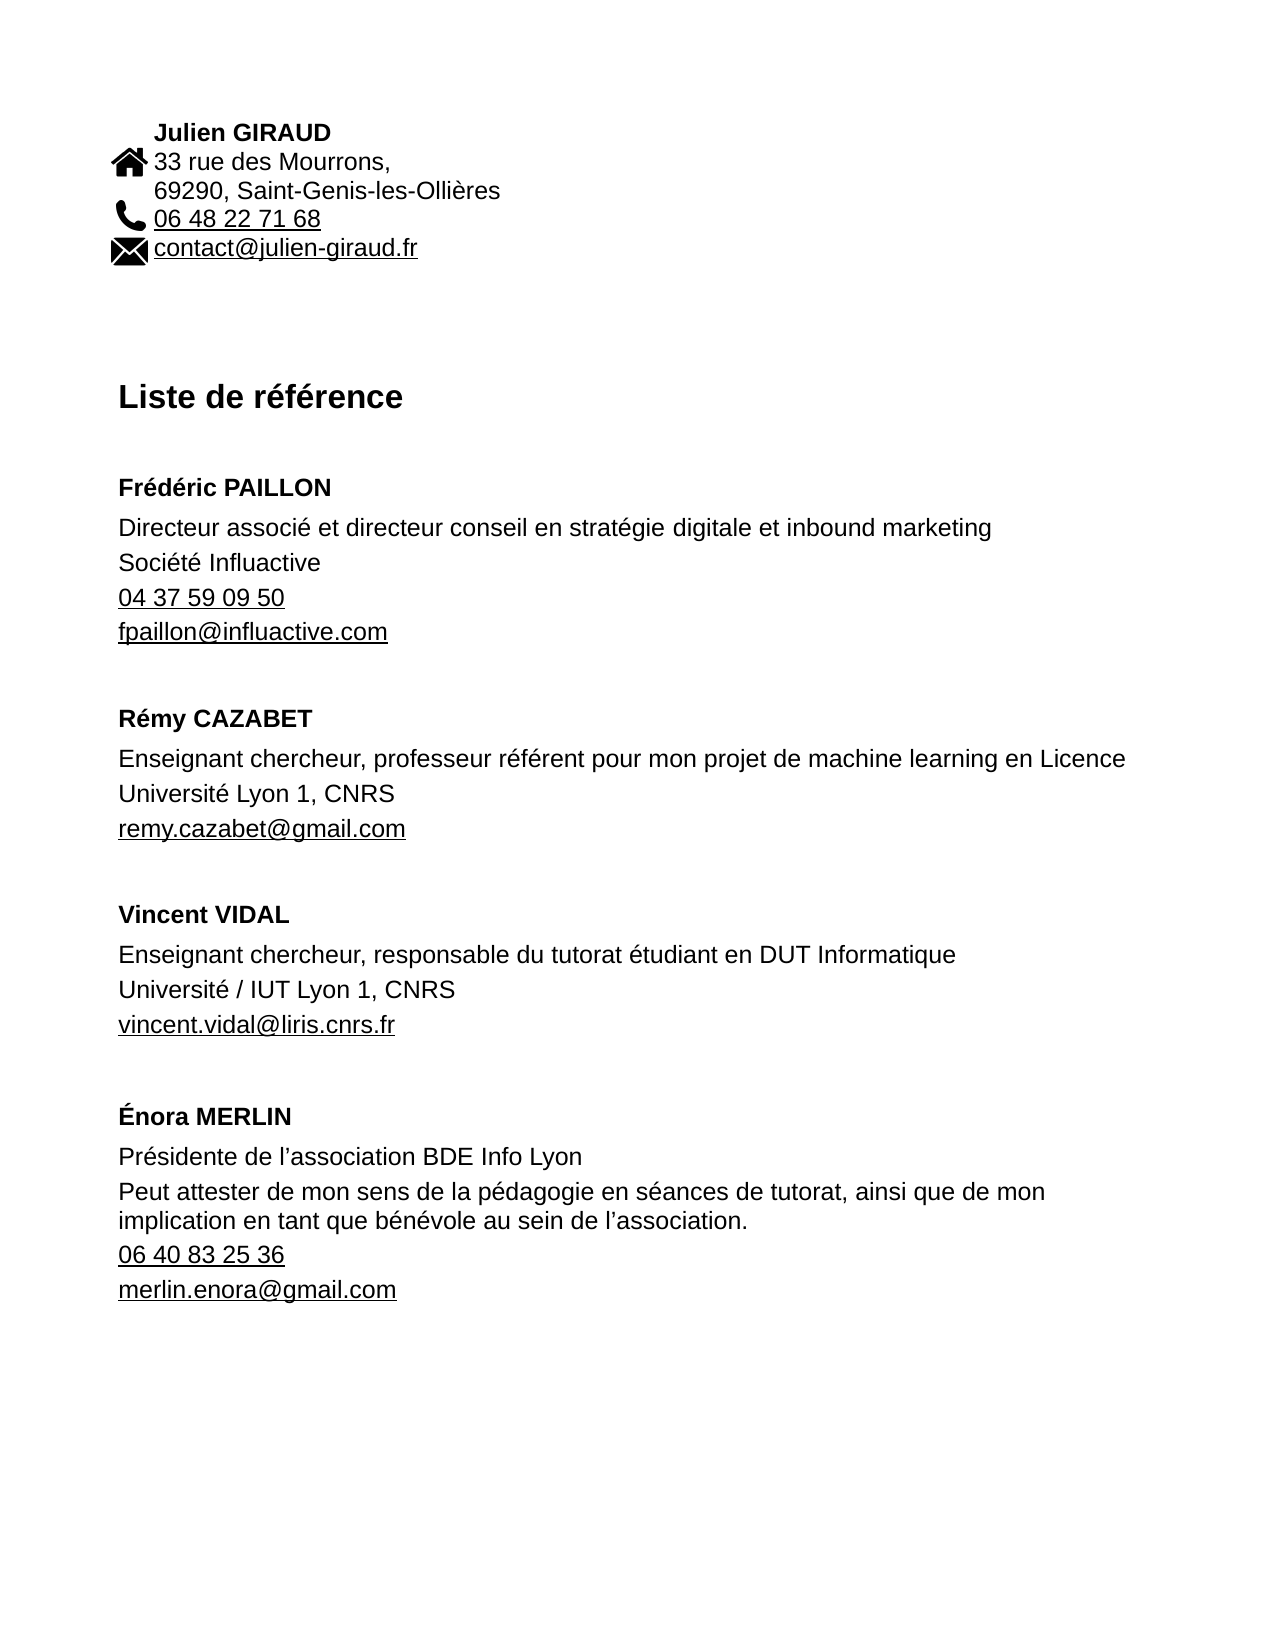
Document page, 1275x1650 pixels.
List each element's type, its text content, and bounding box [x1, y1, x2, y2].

text Enseignant chercheur, professeur référent pour mon projet de machine learning en Licence [118, 744, 1157, 773]
text 06 48 22 71 68 [153, 204, 1157, 233]
text Vincent VIDAL [118, 900, 1157, 928]
text 06 40 83 25 36 [118, 1241, 1157, 1269]
text contact@julien-giraud.fr [153, 233, 1157, 262]
text Peut attester de mon sens de la pédagogie en séances de tutorat, ainsi que de mon implication en tant que bénévole au sein de l’association. [118, 1177, 1157, 1234]
text Présidente de l’association BDE Info Lyon [118, 1142, 1157, 1171]
text Rémy CAZABET [118, 704, 1157, 732]
text 04 37 59 09 50 [118, 583, 1157, 611]
text Liste de référence [118, 377, 1157, 415]
text Frédéric PAILLON [118, 473, 1157, 502]
text remy.cazabet@gmail.com [118, 813, 1157, 842]
picture [111, 233, 148, 270]
text merlin.enora@gmail.com [118, 1275, 1157, 1304]
text Société Influactive [118, 548, 1157, 577]
text Énora MERLIN [118, 1102, 1157, 1131]
text Université / IUT Lyon 1, CNRS [118, 975, 1157, 1004]
text fpaillon@influactive.com [118, 617, 1157, 646]
text Université Lyon 1, CNRS [118, 779, 1157, 808]
text 69290, Saint-Genis-les-Ollières [153, 176, 1157, 204]
text 33 rue des Mourrons, [153, 147, 1157, 176]
text Julien GIRAUD [153, 118, 1157, 147]
picture [116, 200, 146, 231]
text Directeur associé et directeur conseil en stratégie digitale et inbound marketing [118, 513, 1157, 542]
text Enseignant chercheur, responsable du tutorat étudiant en DUT Informatique [118, 940, 1157, 969]
text vincent.vidal@liris.cnrs.fr [118, 1010, 1157, 1038]
picture [111, 144, 148, 180]
